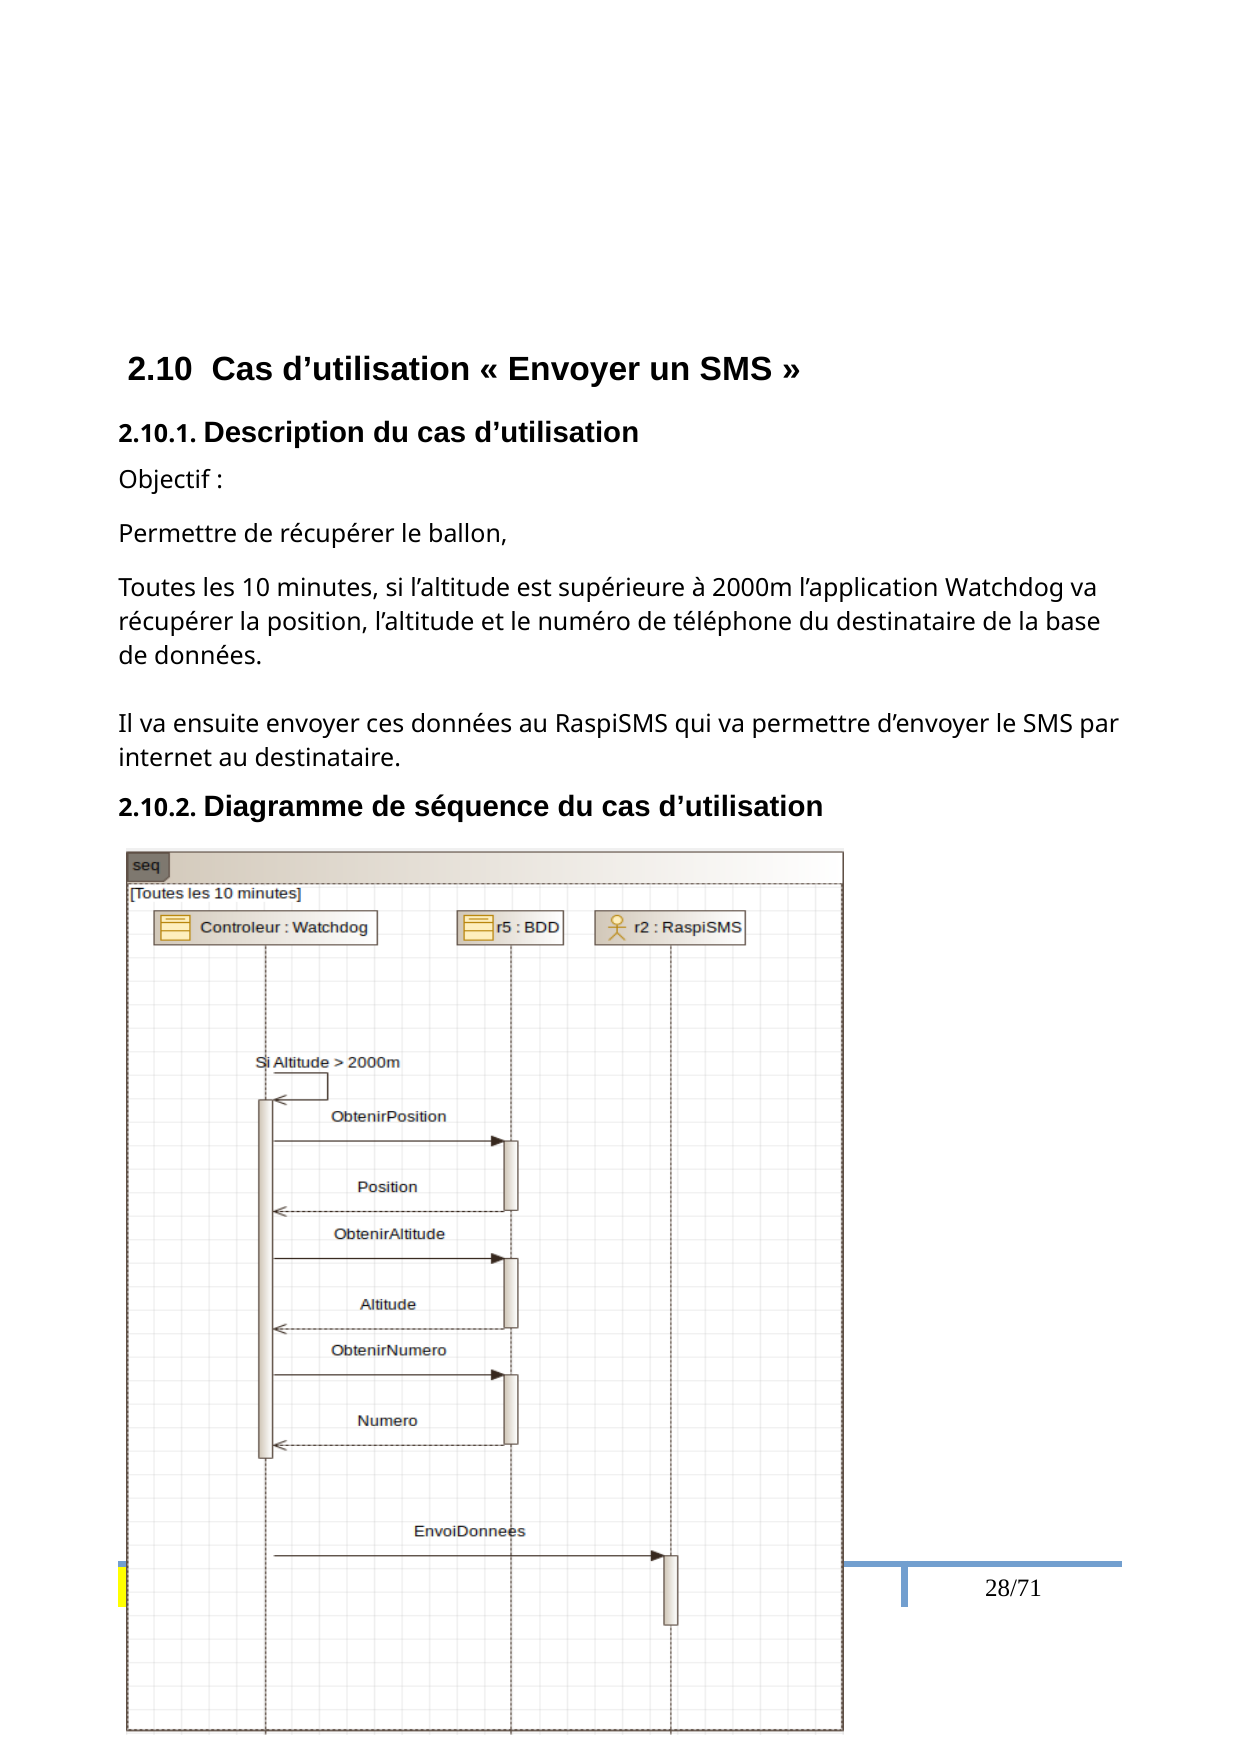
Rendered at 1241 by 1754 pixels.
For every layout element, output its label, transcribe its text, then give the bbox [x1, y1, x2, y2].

subtitle Diagramme de séquence du cas d’utilisation [118, 788, 1122, 823]
subtitle Cas d’utilisation « Envoyer un SMS » [118, 349, 1122, 388]
text Permettre de récupérer le ballon, [118, 516, 1122, 550]
text Toutes les 10 minutes, si l’altitude est supérieure à 2000m l’application Watchdog va récupérer la position, l’altitude et le numéro de téléphone du destinataire de la base de données. [118, 569, 1122, 672]
picture [126, 848, 844, 1735]
text Objectif : [118, 462, 1122, 496]
subtitle Description du cas d’utilisation [118, 415, 1122, 449]
text Il va ensuite envoyer ces données au RaspiSMS qui va permettre d’envoyer le SMS par internet au destinataire. [118, 706, 1122, 774]
